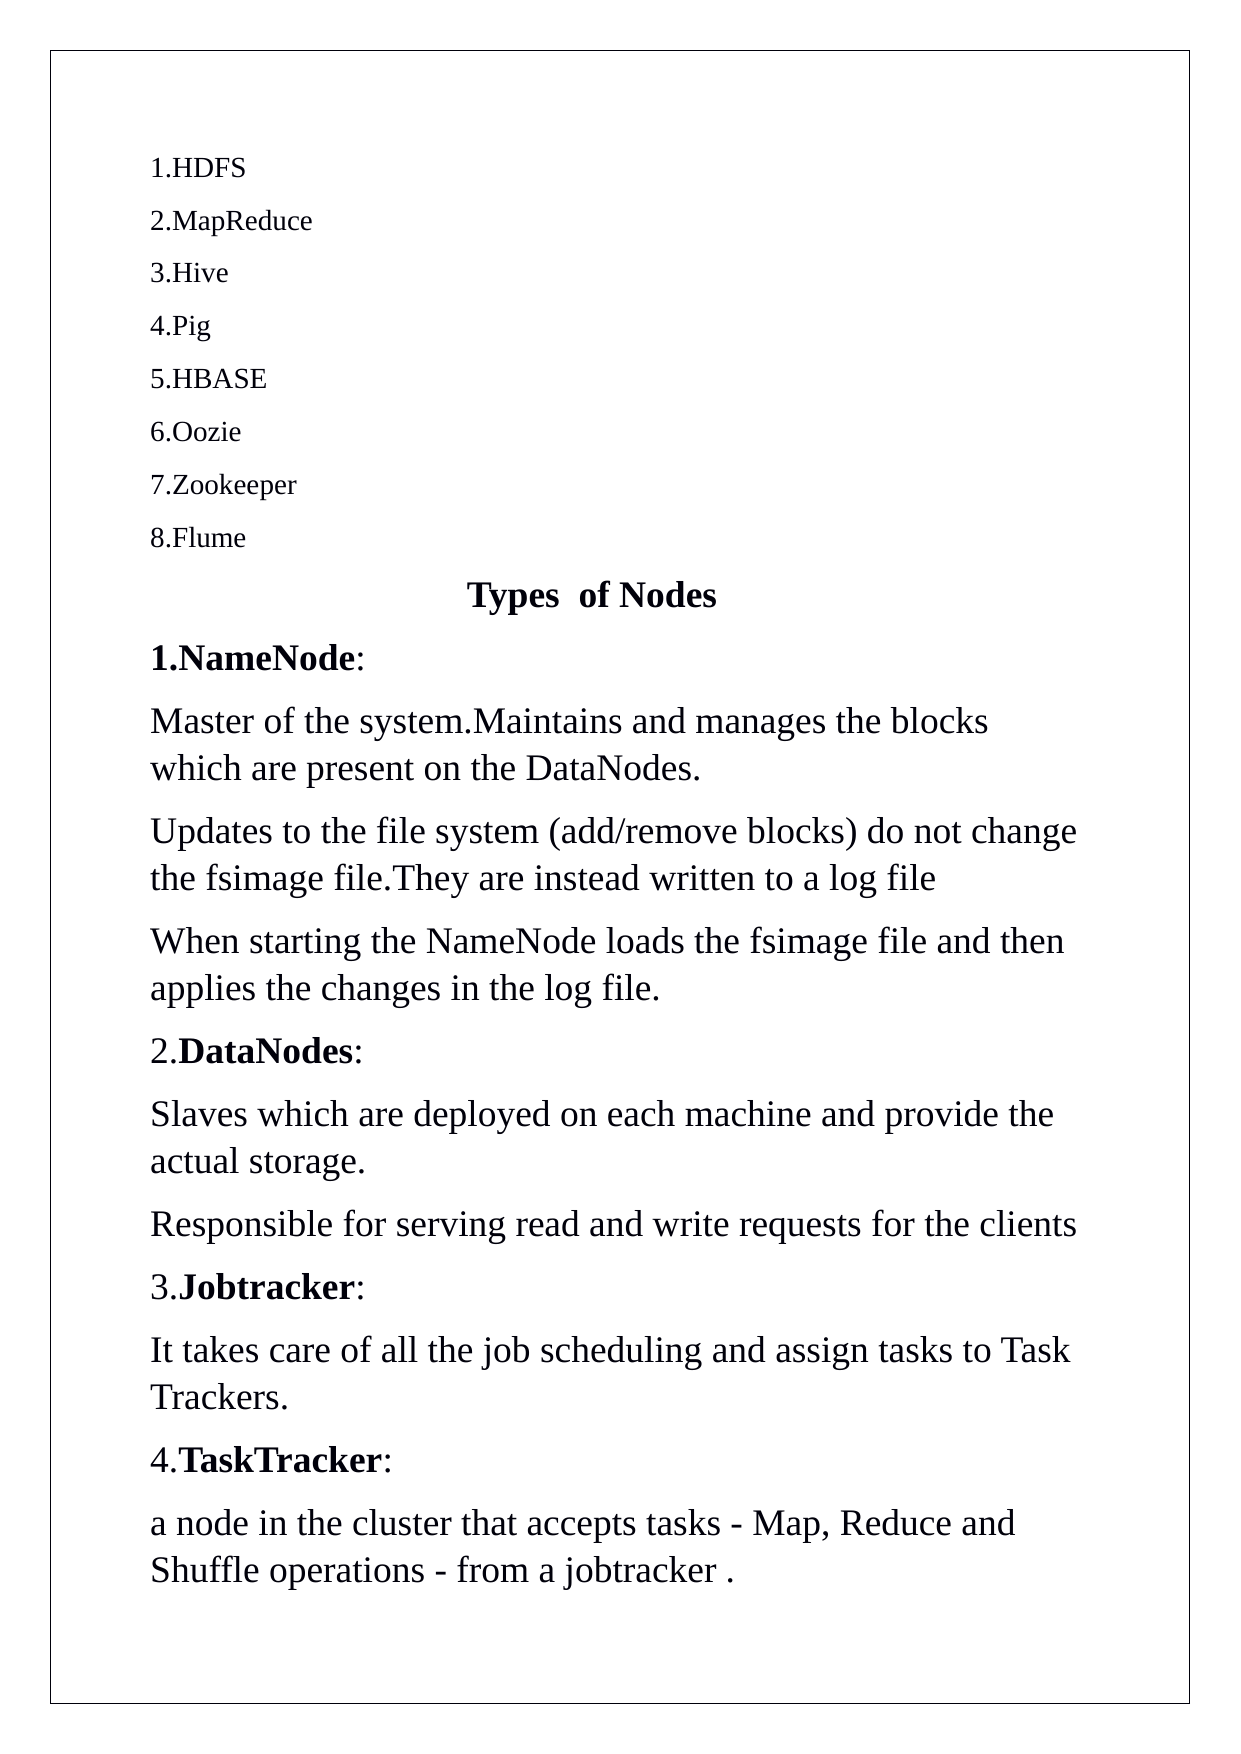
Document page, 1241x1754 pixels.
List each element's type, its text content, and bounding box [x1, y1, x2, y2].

text Responsible for serving read and write requests for the clients [150, 1201, 1090, 1244]
text It takes care of all the job scheduling and assign tasks to Task Trackers. [150, 1328, 1090, 1417]
text 1.HDFS [150, 150, 1090, 183]
text a node in the cluster that accepts tasks - Map, Reduce and Shuffle operations - from a jobtracker . [150, 1501, 1090, 1591]
text 4.TaskTracker: [150, 1438, 1090, 1481]
text 1.NameNode: [150, 636, 1090, 679]
text 6.Oozie [150, 414, 1090, 448]
text 2.MapReduce [150, 203, 1090, 236]
text Types of Nodes [150, 572, 1090, 616]
text 8.Flume [150, 520, 1090, 553]
text 3.Hive [150, 256, 1090, 289]
text 2.DataNodes: [150, 1028, 1090, 1071]
text 4.Pig [150, 308, 1090, 342]
text Updates to the file system (add/remove blocks) do not change the fsimage file.They are instead written to a log file [150, 809, 1090, 898]
text 3.Jobtracker: [150, 1264, 1090, 1308]
text 7.Zookeeper [150, 467, 1090, 500]
text When starting the NameNode loads the fsimage file and then applies the changes in the log file. [150, 918, 1090, 1008]
text 5.HBASE [150, 361, 1090, 395]
text Master of the system.Maintains and manages the blocks which are present on the DataNodes. [150, 699, 1090, 789]
text Slaves which are deployed on each machine and provide the actual storage. [150, 1092, 1090, 1181]
